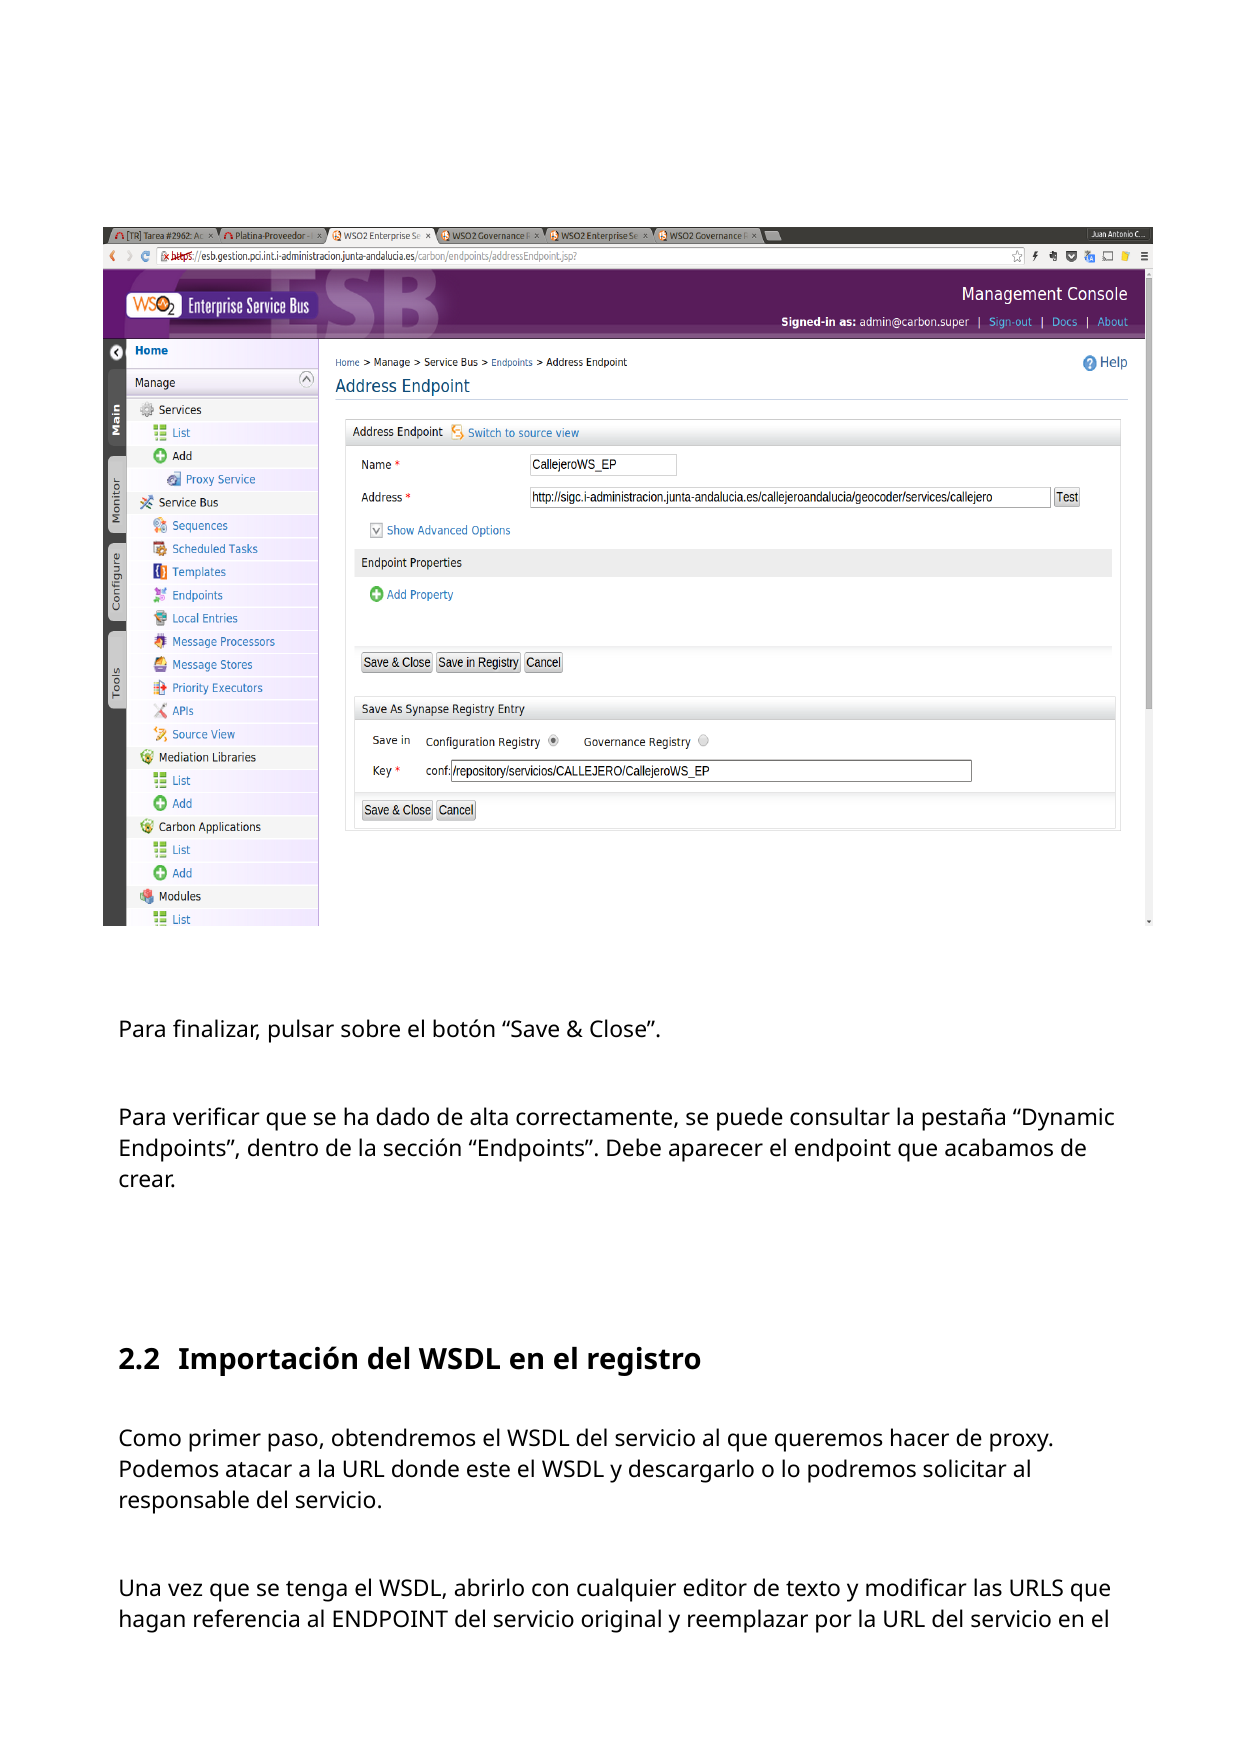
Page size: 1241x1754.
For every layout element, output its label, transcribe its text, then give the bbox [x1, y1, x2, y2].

subtitle Importación del WSDL en el registro [118, 1338, 1122, 1378]
text Para finalizar, pulsar sobre el botón “Save & Close”. [118, 1013, 1122, 1045]
text Para verificar que se ha dado de alta correctamente, se puede consultar la pestaña “Dynamic Endpoints”, dentro de la sección “Endpoints”. Debe aparecer el endpoint que acabamos de crear. [118, 1101, 1122, 1195]
text Como primer paso, obtendremos el WSDL del servicio al que queremos hacer de proxy. Podemos atacar a la URL donde este el WSDL y descargarlo o lo podremos solicitar al responsable del servicio. [118, 1422, 1122, 1516]
text Una vez que se tenga el WSDL, abrirlo con cualquier editor de texto y modificar las URLS que hagan referencia al ENDPOINT del servicio original y reemplazar por la URL del servicio en el [118, 1572, 1122, 1634]
picture [103, 227, 1153, 926]
